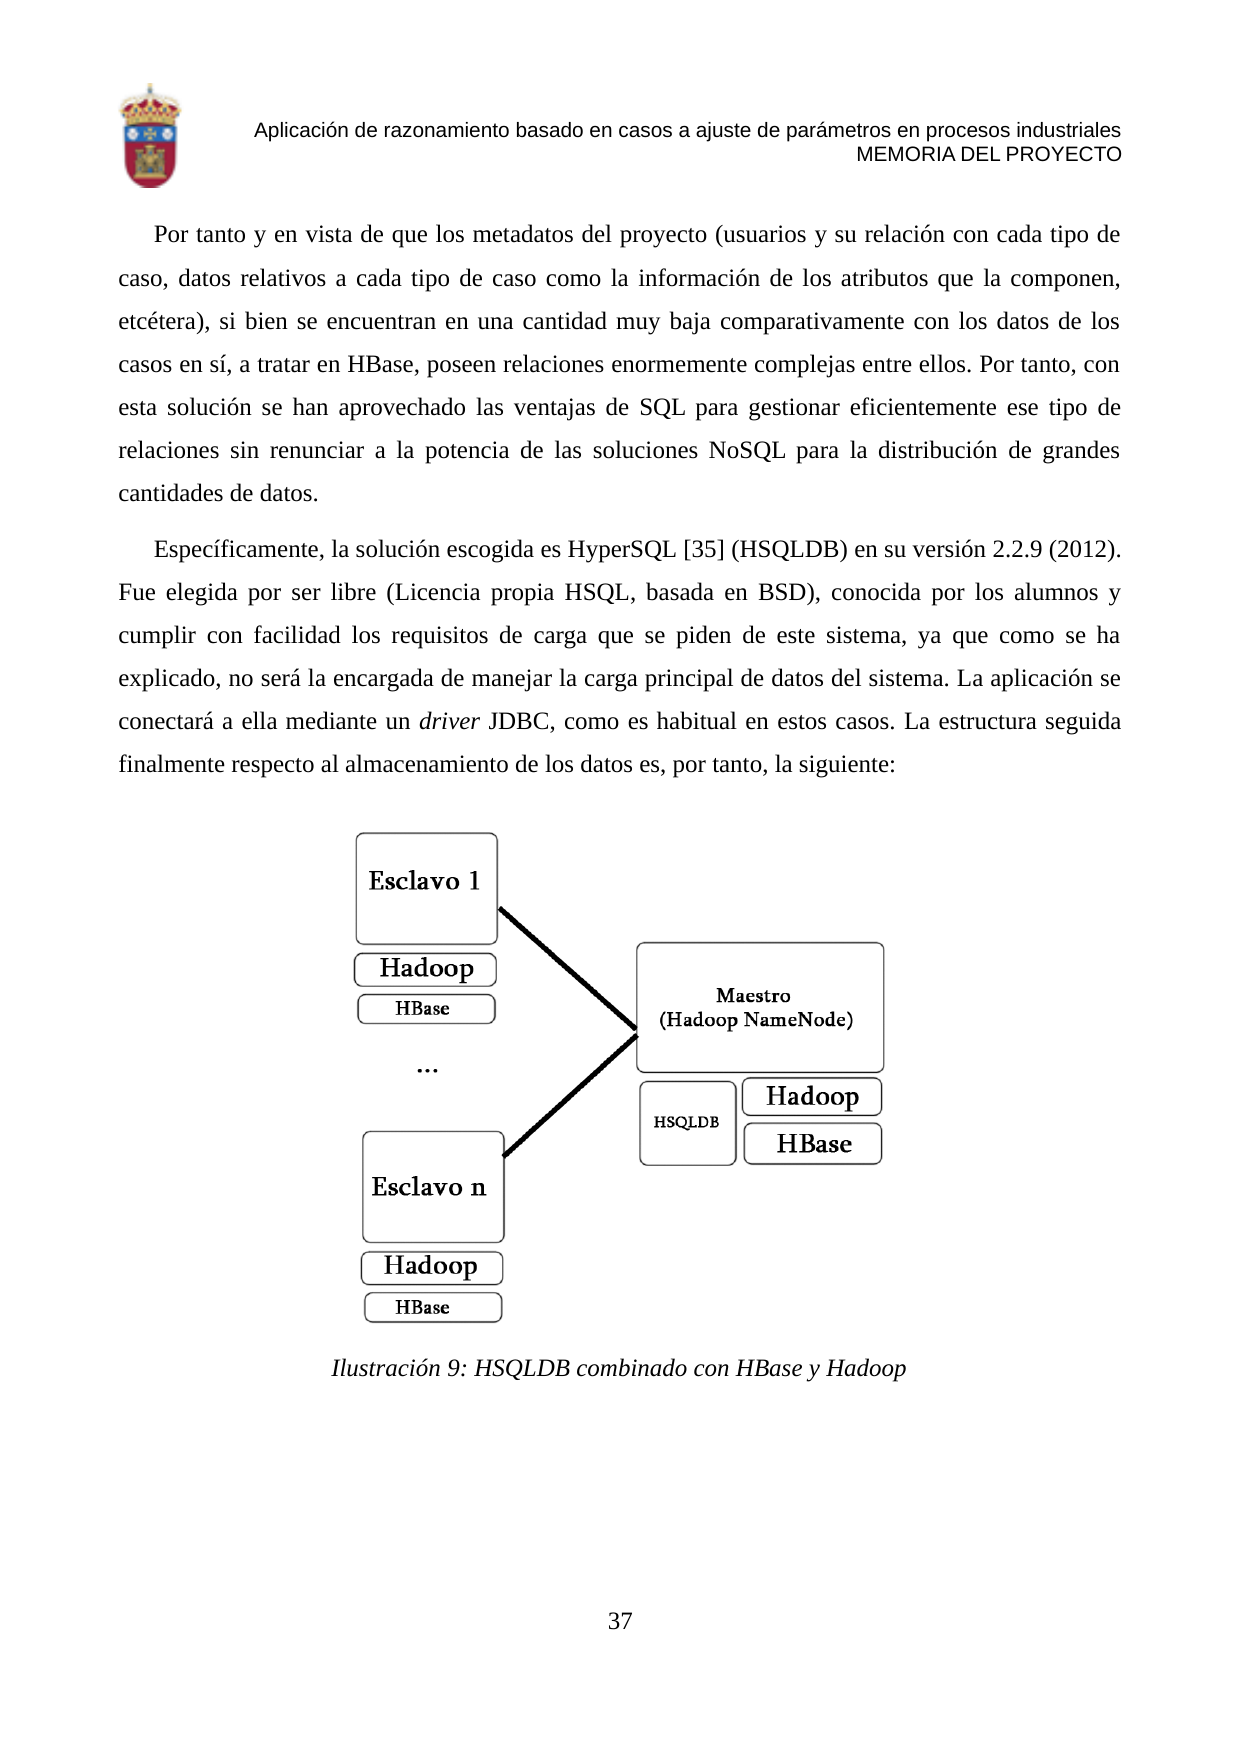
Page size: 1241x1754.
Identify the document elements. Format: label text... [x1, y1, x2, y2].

picture [317, 812, 926, 1354]
picture [117, 83, 184, 188]
text Ilustración 9: HSQLDB combinado con HBase y Hadoop [300, 812, 940, 1382]
text Por tanto y en vista de que los metadatos del proyecto (usuarios y su relación con cada tipo de caso, datos relativos a cada tipo de caso como la información de los atributos que la componen, etcétera), si bien se encuentran en una cantidad muy baja comparativamente con los datos de los casos en sí, a tratar en HBase, poseen relaciones enormemente complejas entre ellos. Por tanto, con esta solución se han aprovechado las ventajas de SQL para gestionar eficientemente ese tipo de relaciones sin renunciar a la potencia de las soluciones NoSQL para la distribución de grandes cantidades de datos. [118, 219, 1122, 507]
text Específicamente, la solución escogida es HyperSQL [35] (HSQLDB) en su versión 2.2.9 (2012). Fue elegida por ser libre (Licencia propia HSQL, basada en BSD), conocida por los alumnos y cumplir con facilidad los requisitos de carga que se piden de este sistema, ya que como se ha explicado, no será la encargada de manejar la carga principal de datos del sistema. La aplicación se conectará a ella mediante un driver JDBC, como es habitual en estos casos. La estructura seguida finalmente respecto al almacenamiento de los datos es, por tanto, la siguiente: [118, 534, 1122, 778]
